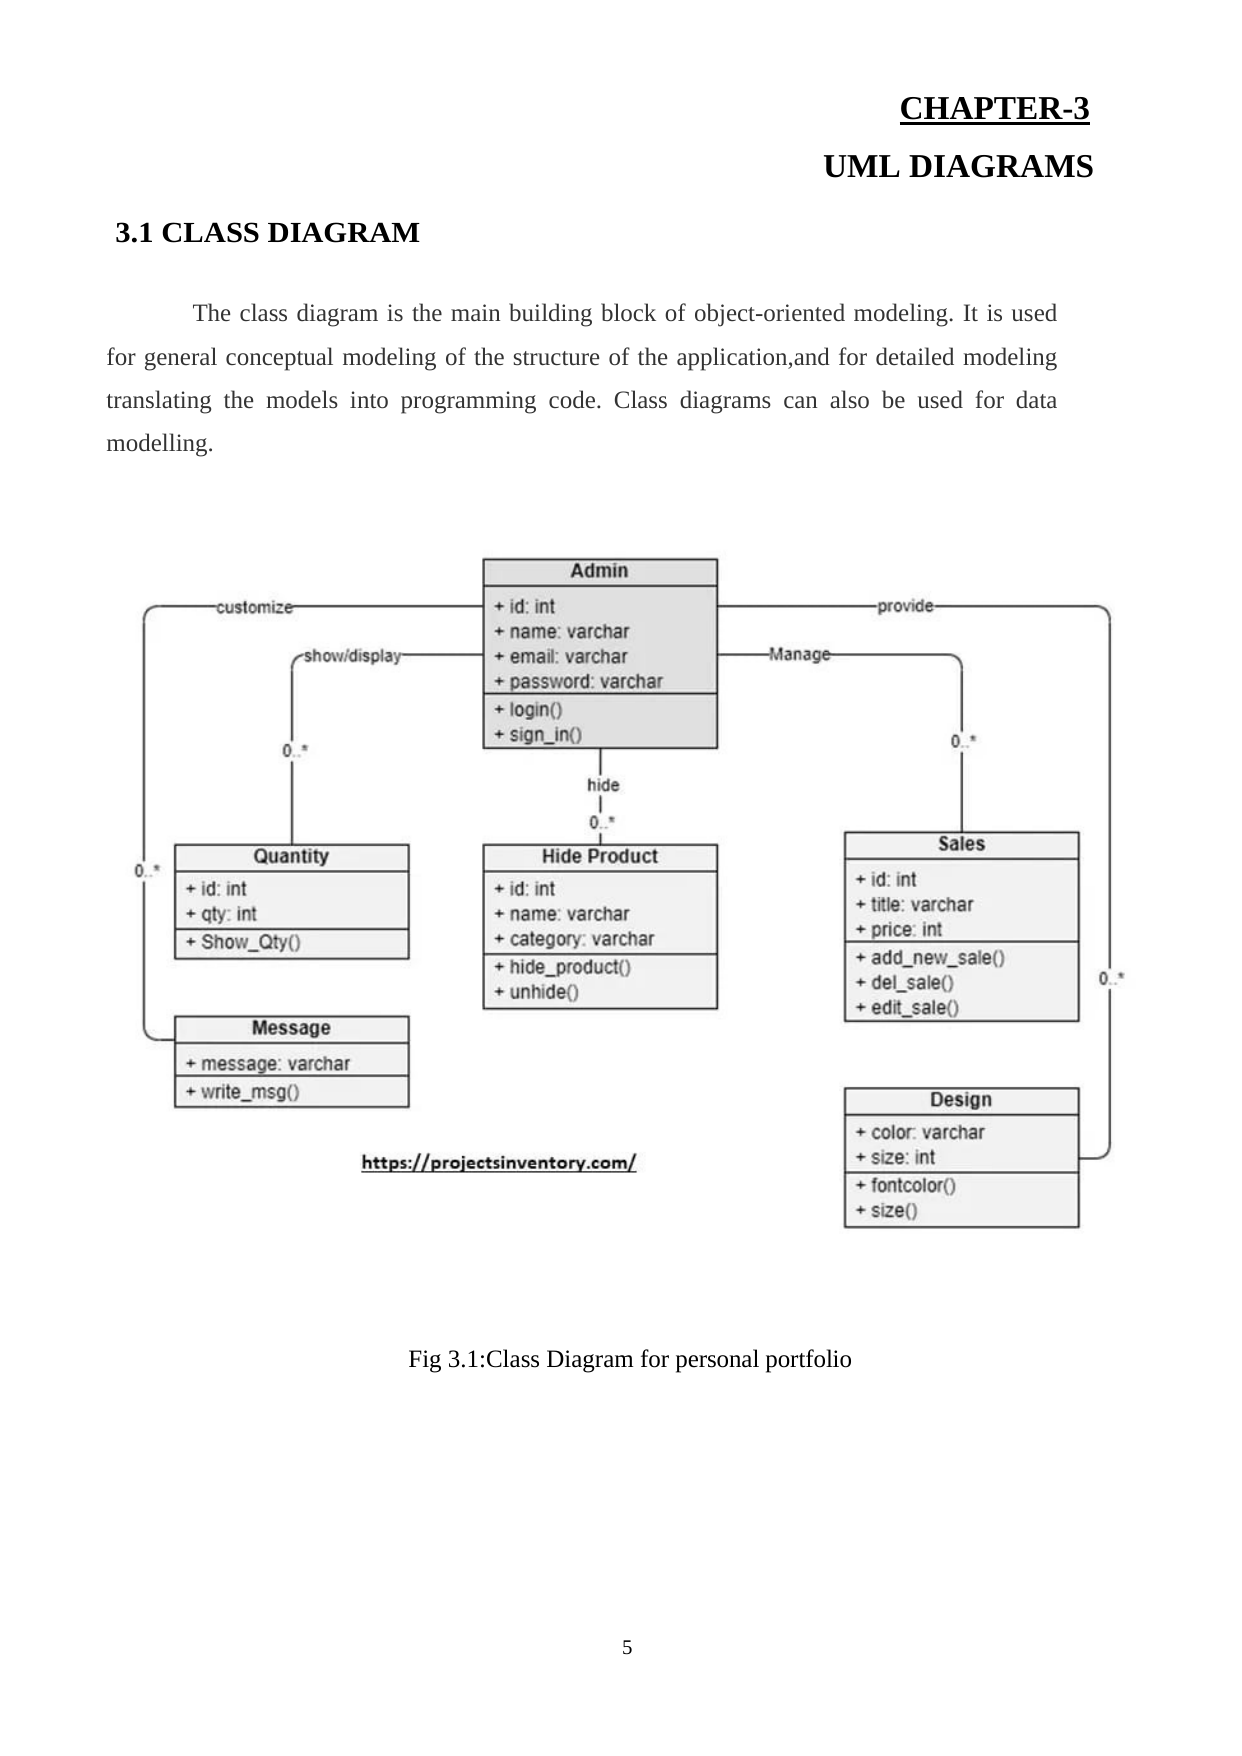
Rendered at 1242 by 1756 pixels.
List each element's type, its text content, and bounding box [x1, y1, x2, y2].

text Fig 3.1:Class Diagram for personal portfolio [130, 1344, 1130, 1373]
subtitle CHAPTER-3 UML DIAGRAMS [823, 88, 1152, 184]
picture [95, 541, 1153, 1253]
text The class diagram is the main building block of object-oriented modeling. It is used for general conceptual modeling of the structure of the application,and for detailed modeling translating the models into programming code. Class diagrams can also be used for data modelling. [106, 298, 1059, 457]
subtitle 3.1 CLASS DIAGRAM [96, 215, 420, 249]
